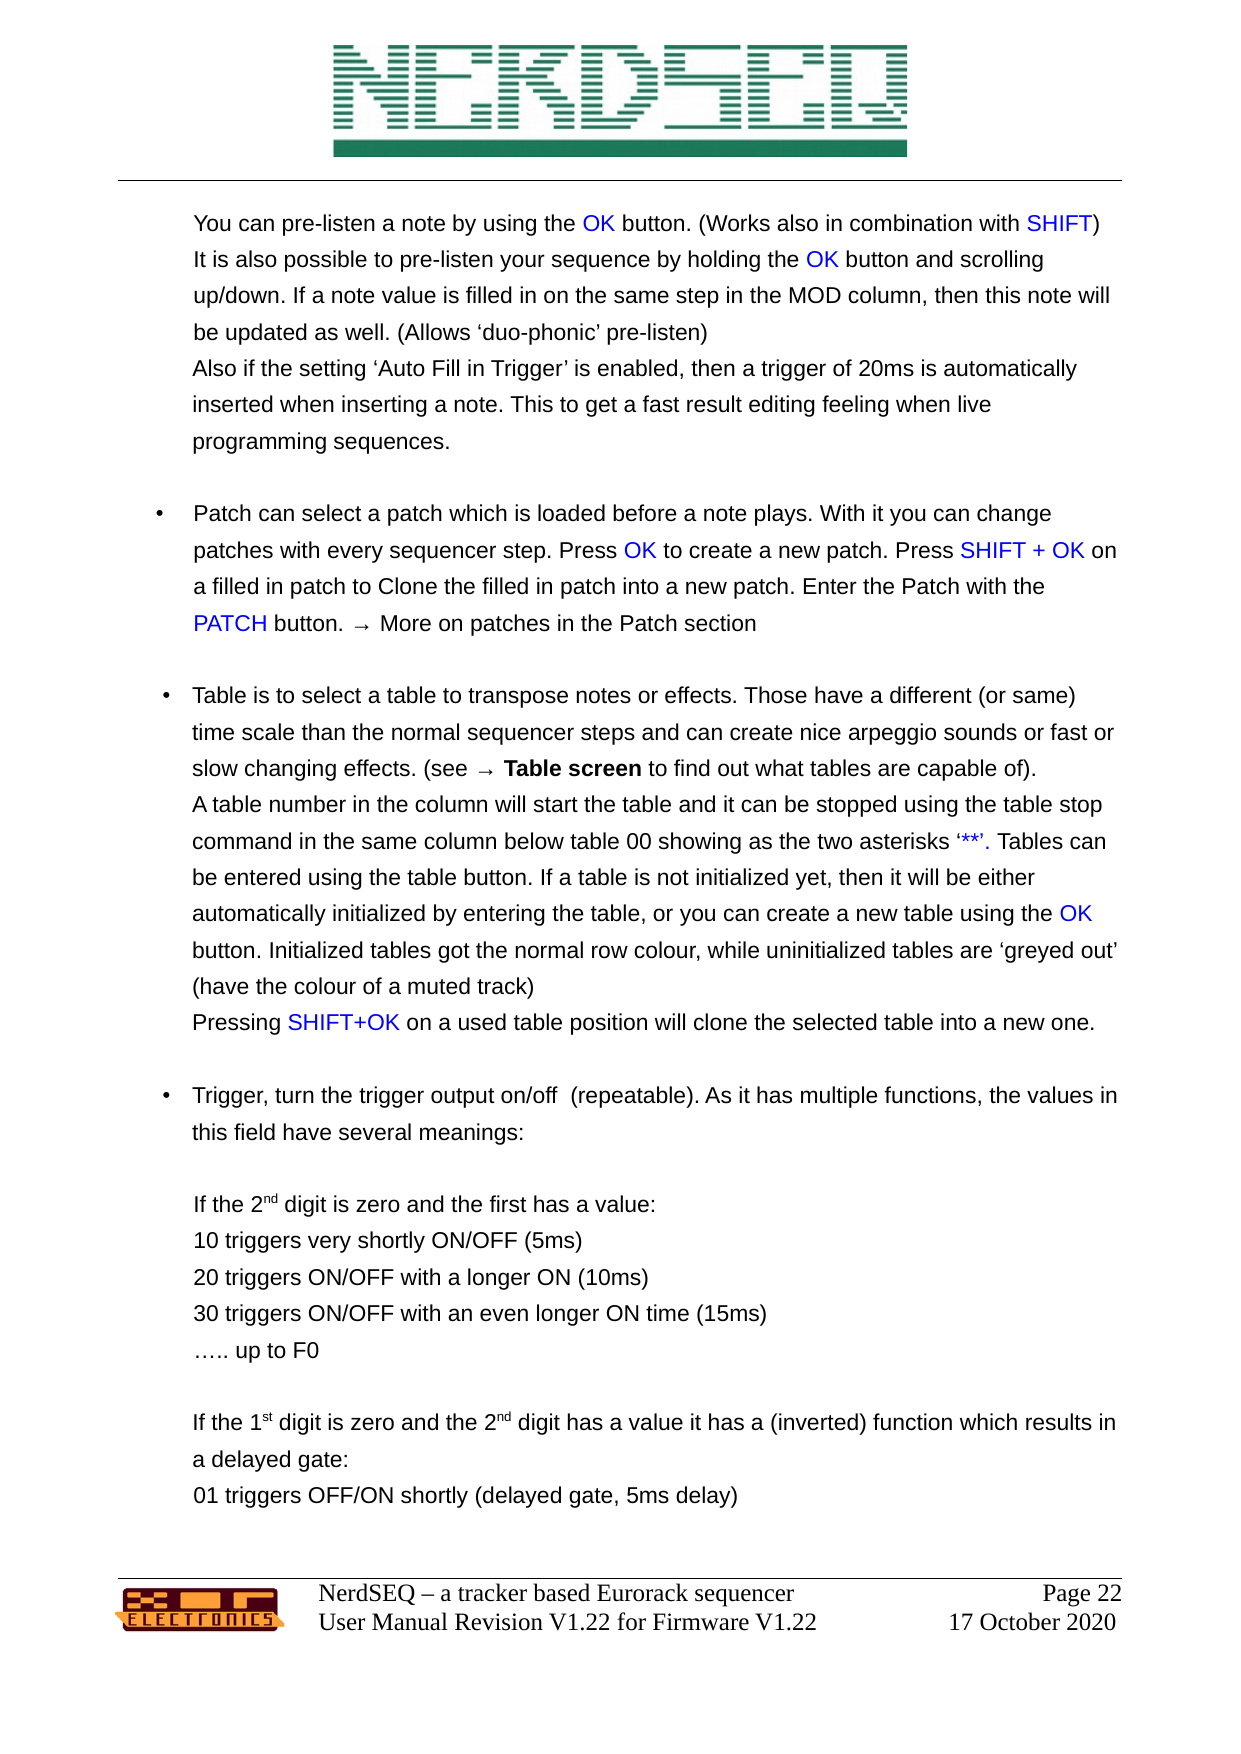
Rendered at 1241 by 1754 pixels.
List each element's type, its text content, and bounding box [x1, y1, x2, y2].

text Also if the setting ‘Auto Fill in Trigger’ is enabled, then a trigger of 20ms is automatically inserted when inserting a note. This to get a fast result editing feeling when live programming sequences. [192, 355, 1122, 454]
list A table number in the column will start the table and it can be stopped using the table stop command in the same column below table 00 showing as the two asterisks ‘**’. Tables can be entered using the table button. If a table is not initialized yet, then it will be either automatically initialized by entering the table, or you can create a new table using the OK button. Initialized tables got the normal row colour, while uninitialized tables are ‘greyed out’ (have the colour of a muted track) [162, 791, 1122, 999]
text 20 triggers ON/OFF with a longer ON (10ms) [118, 1264, 1122, 1290]
list Patch can select a patch which is loaded before a note plays. With it you can change patches with every sequencer step. Press OK to create a new patch. Press SHIFT + OK on a filled in patch to Clone the filled in patch into a new patch. Enter the Patch with the PATCH button. → More on patches in the Patch section [156, 500, 1122, 636]
text 10 triggers very shortly ON/OFF (5ms) [118, 1227, 1122, 1254]
list Table is to select a table to transpose notes or effects. Those have a different (or same) time scale than the normal sequencer steps and can create nice arpeggio sounds or fast or slow changing effects. (see → Table screen to find out what tables are capable of). [162, 682, 1122, 781]
text It is also possible to pre-listen your sequence by holding the OK button and scrolling up/down. If a note value is filled in on the same step in the MOD column, then this note will be updated as well. (Allows ‘duo-phonic’ pre-listen) [118, 246, 1122, 345]
text If the 1st digit is zero and the 2nd digit has a value it has a (inverted) function which results in a delayed gate: [192, 1409, 1122, 1472]
text ….. up to F0 [118, 1337, 1122, 1363]
picture [333, 45, 908, 157]
text 01 triggers OFF/ON shortly (delayed gate, 5ms delay) [118, 1482, 1122, 1508]
text If the 2nd digit is zero and the first has a value: [118, 1191, 1122, 1217]
text 30 triggers ON/OFF with an even longer ON time (15ms) [118, 1300, 1122, 1327]
text You can pre-listen a note by using the OK button. (Works also in combination with SHIFT) [118, 209, 1122, 236]
list Pressing SHIFT+OK on a used table position will clone the selected table into a new one. [162, 1009, 1122, 1036]
picture [115, 1584, 285, 1634]
list Trigger, turn the trigger output on/off (repeatable). As it has multiple functions, the values in this field have several meanings: [162, 1082, 1122, 1145]
